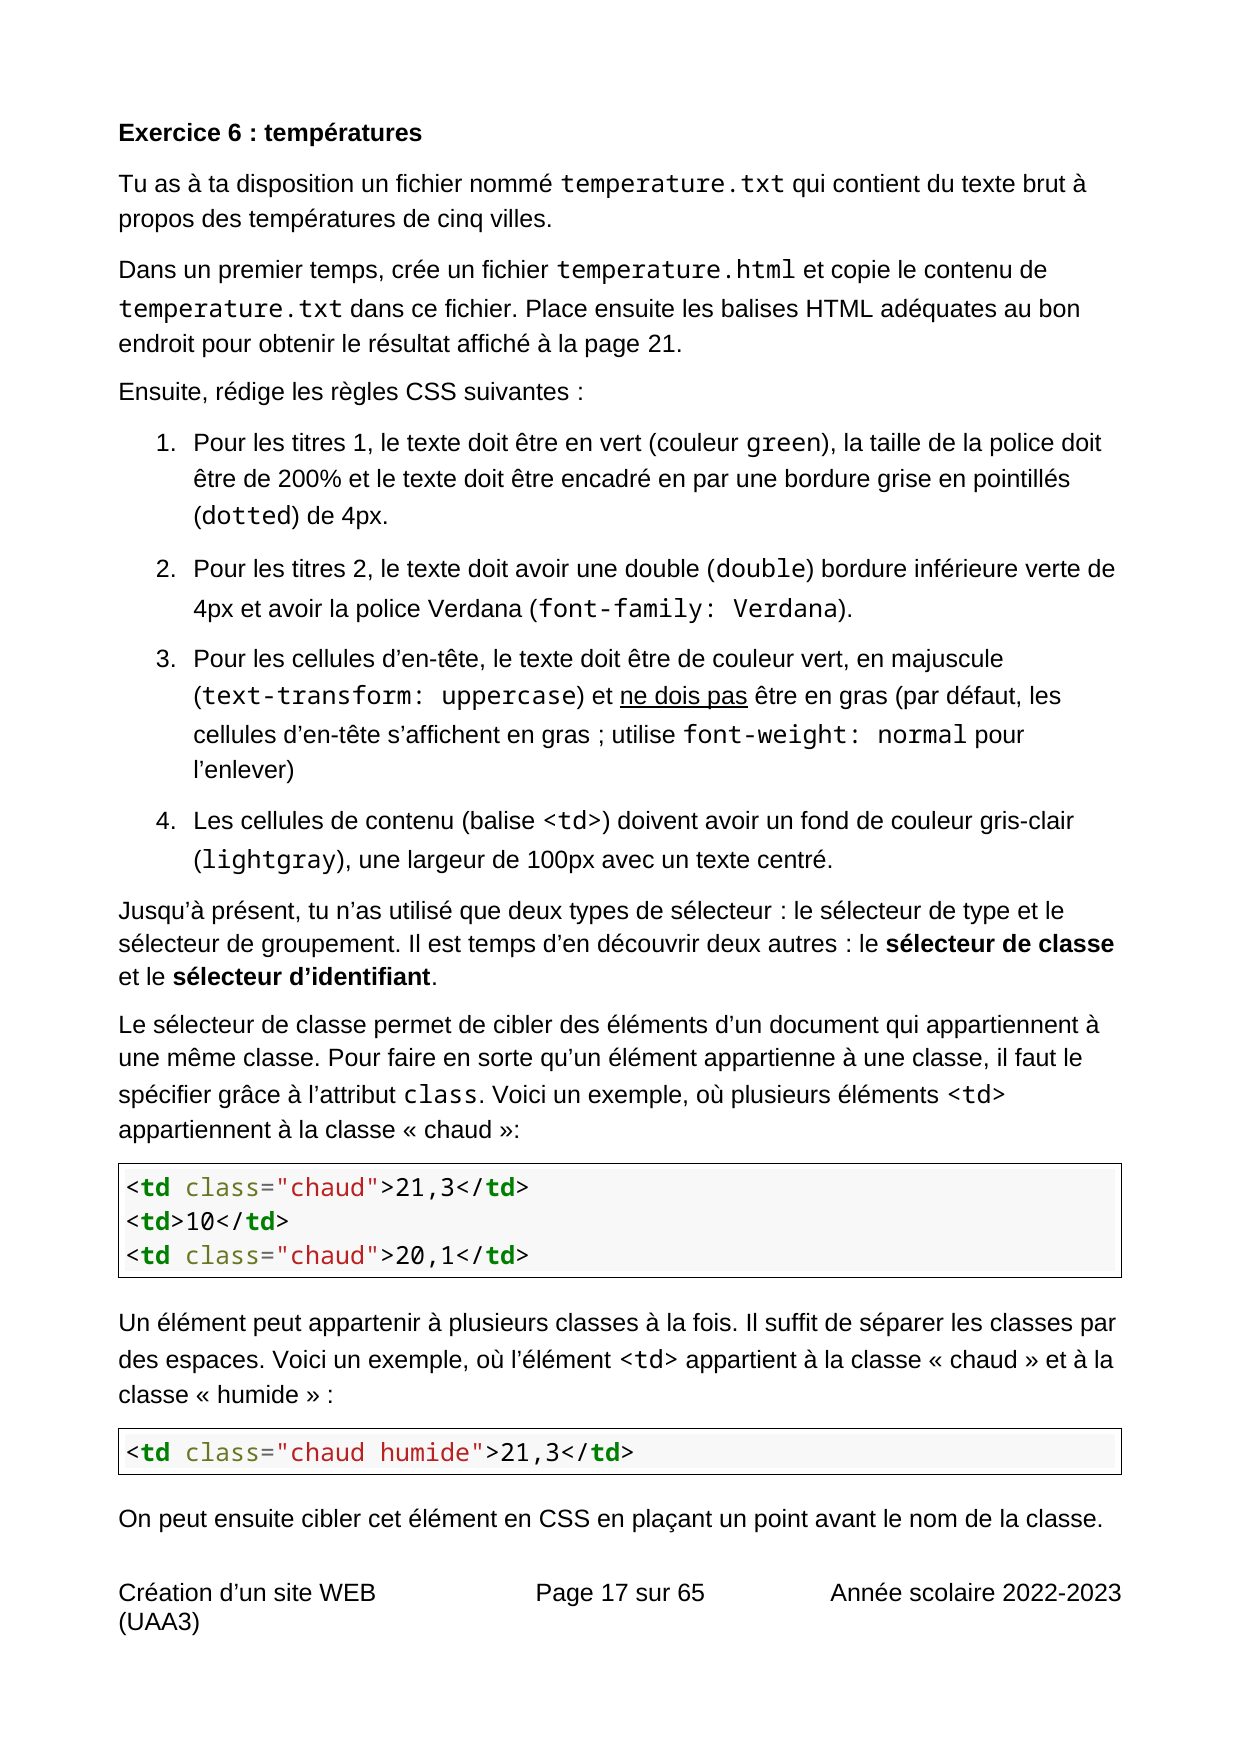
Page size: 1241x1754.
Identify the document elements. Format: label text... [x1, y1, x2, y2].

table_header <td class="chaud">21,3</td> <td>10</td> <td class="chaud">20,1</td> [119, 1164, 1121, 1277]
list Pour les titres 1, le texte doit être en vert (couleur green), la taille de la police doit être de 200% et le texte doit être encadré en par une bordure grise en pointillés (dotted) de 4px. [156, 424, 1122, 531]
text Dans un premier temps, crée un fichier temperature.html et copie le contenu de temperature.txt dans ce fichier. Place ensuite les balises HTML adéquates au bon endroit pour obtenir le résultat affiché à la page 20. [118, 252, 1122, 358]
text Le sélecteur de classe permet de cibler des éléments d’un document qui appartiennent à une même classe. Pour faire en sorte qu’un élément appartienne à une classe, il faut le spécifier grâce à l’attribut class. Voici un exemple, où plusieurs éléments <td> appartiennent à la classe « chaud »: [118, 1009, 1122, 1143]
table_header <td class="chaud humide">21,3</td> [119, 1429, 1121, 1474]
text Ensuite, rédige les règles CSS suivantes : [118, 377, 1122, 406]
list Les cellules de contenu (balise <td>) doivent avoir un fond de couleur gris-clair (lightgray), une largeur de 100px avec un texte centré. [156, 803, 1122, 876]
text Exercice 6 : températures [118, 118, 1122, 147]
text Tu as à ta disposition un fichier nommé temperature.txt qui contient du texte brut à propos des températures de cinq villes. [118, 166, 1122, 233]
text Jusqu’à présent, tu n’as utilisé que deux types de sélecteur : le sélecteur de type et le sélecteur de groupement. Il est temps d’en découvrir deux autres : le sélecteur de classe et le sélecteur d’identifiant. [118, 896, 1122, 991]
text On peut ensuite cibler cet élément en CSS en plaçant un point avant le nom de la classe. [118, 1504, 1122, 1533]
list Pour les titres 2, le texte doit avoir une double (double) bordure inférieure verte de 4px et avoir la police Verdana (font-family: Verdana). [156, 551, 1122, 624]
list Pour les cellules d’en-tête, le texte doit être de couleur vert, en majuscule (text-transform: uppercase) et ne dois pas être en gras (par défaut, les cellules d’en-tête s’affichent en gras ; utilise font-weight: normal pour l’enlever) [156, 644, 1122, 784]
text Un élément peut appartenir à plusieurs classes à la fois. Il suffit de séparer les classes par des espaces. Voici un exemple, où l’élément <td> appartient à la classe « chaud » et à la classe « humide » : [118, 1308, 1122, 1408]
